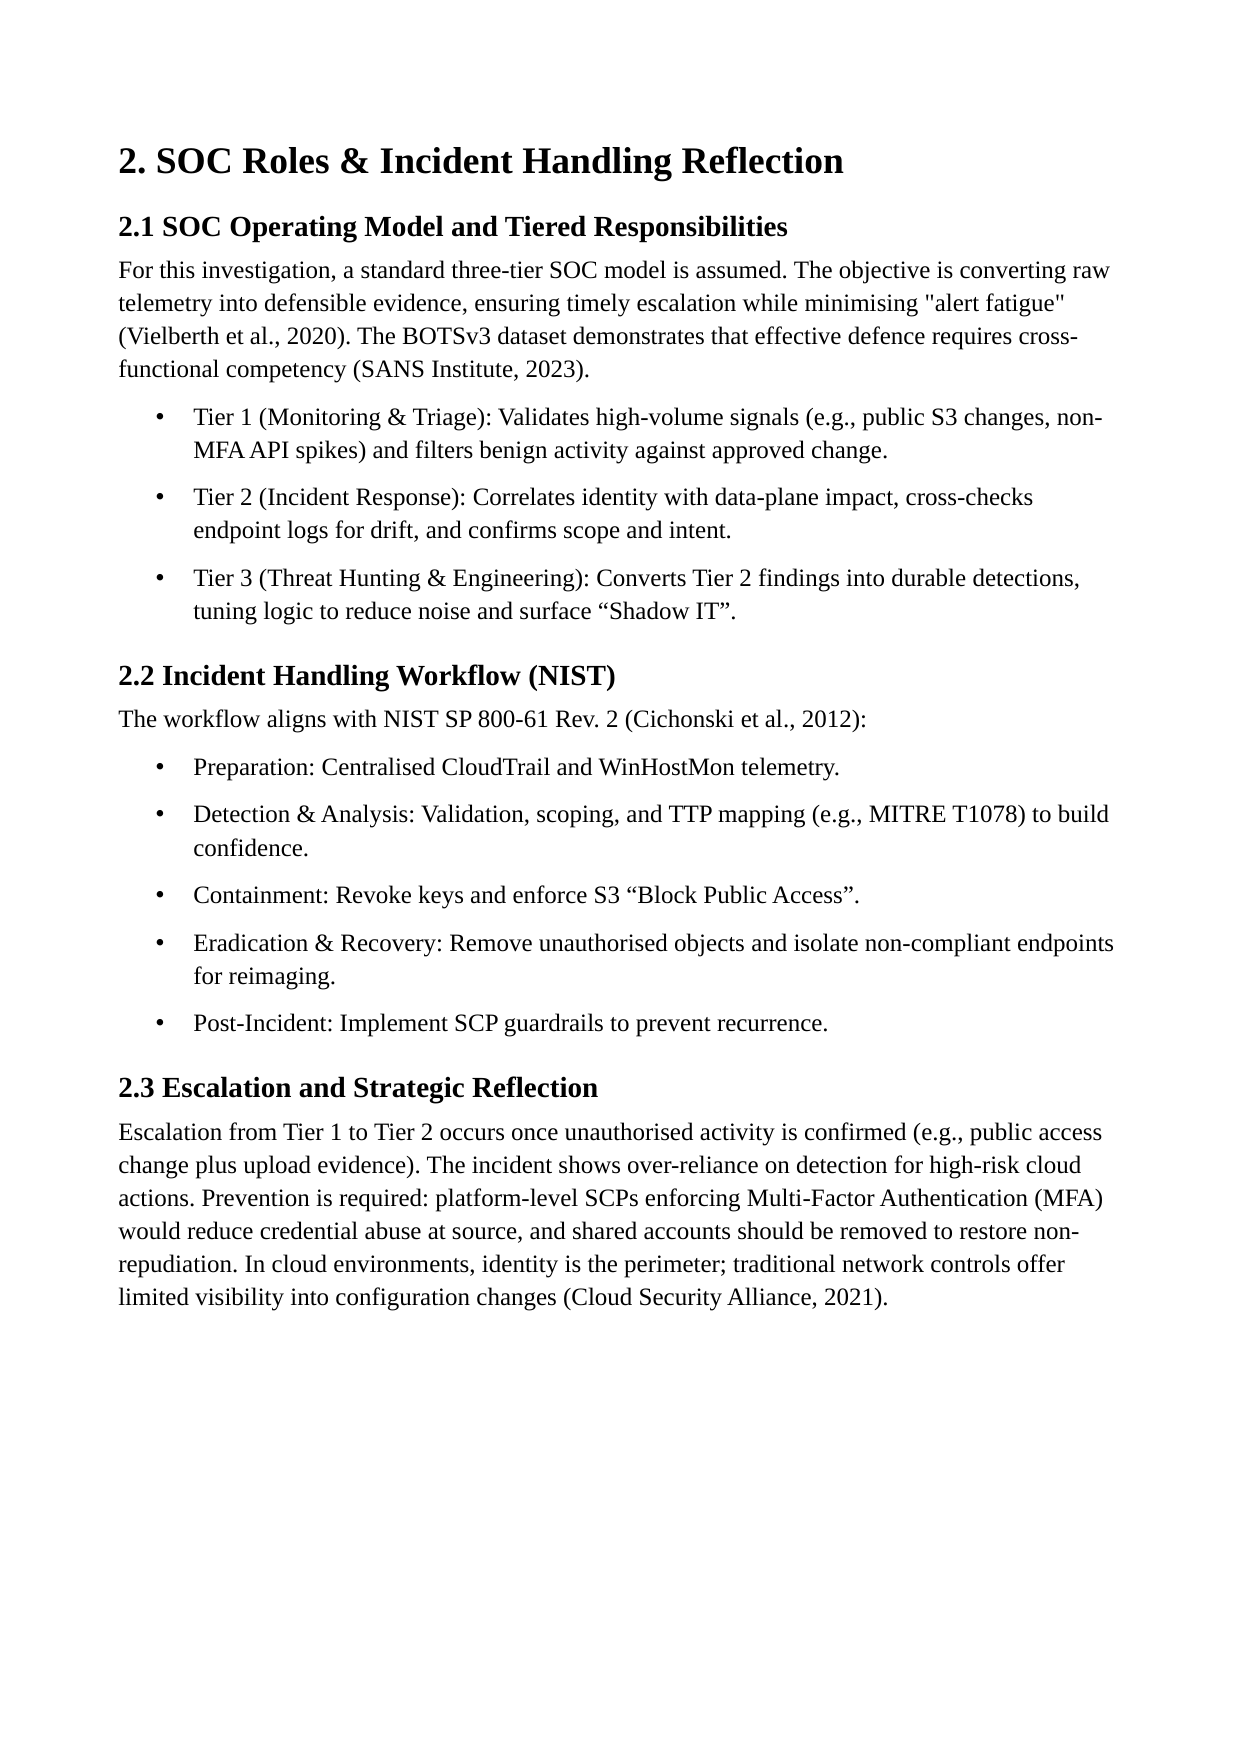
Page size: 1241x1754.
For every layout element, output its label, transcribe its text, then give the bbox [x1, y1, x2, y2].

list Preparation: Centralised CloudTrail and WinHostMon telemetry. [156, 752, 1122, 781]
text For this investigation, a standard three-tier SOC model is assumed. The objective is converting raw telemetry into defensible evidence, ensuring timely escalation while minimising "alert fatigue" (Vielberth et al., 2020). The BOTSv3 dataset demonstrates that effective defence requires cross-functional competency (SANS Institute, 2023). [118, 255, 1122, 383]
list Tier 3 (Threat Hunting & Engineering): Converts Tier 2 findings into durable detections, tuning logic to reduce noise and surface “Shadow IT”. [156, 563, 1122, 625]
list Post-Incident: Implement SCP guardrails to prevent recurrence. [156, 1008, 1122, 1037]
text Escalation from Tier 1 to Tier 2 occurs once unauthorised activity is confirmed (e.g., public access change plus upload evidence). The incident shows over-reliance on detection for high-risk cloud actions. Prevention is required: platform-level SCPs enforcing Multi-Factor Authentication (MFA) would reduce credential abuse at source, and shared accounts should be removed to restore non-repudiation. In cloud environments, identity is the perimeter; traditional network controls offer limited visibility into configuration changes (Cloud Security Alliance, 2021). [118, 1117, 1122, 1311]
list Tier 1 (Monitoring & Triage): Validates high-volume signals (e.g., public S3 changes, non-MFA API spikes) and filters benign activity against approved change. [156, 402, 1122, 464]
subtitle 2.2 Incident Handling Workflow (NIST) [118, 658, 1122, 692]
subtitle 2.3 Escalation and Strategic Reflection [118, 1071, 1122, 1104]
subtitle 2. SOC Roles & Incident Handling Reflection [118, 139, 1122, 182]
list Containment: Revoke keys and enforce S3 “Block Public Access”. [156, 880, 1122, 909]
list Detection & Analysis: Validation, scoping, and TTP mapping (e.g., MITRE T1078) to build confidence. [156, 799, 1122, 861]
text The workflow aligns with NIST SP 800-61 Rev. 2 (Cichonski et al., 2012): [118, 704, 1122, 733]
list Tier 2 (Incident Response): Correlates identity with data-plane impact, cross-checks endpoint logs for drift, and confirms scope and intent. [156, 482, 1122, 544]
subtitle 2.1 SOC Operating Model and Tiered Responsibilities [118, 209, 1122, 243]
list Eradication & Recovery: Remove unauthorised objects and isolate non-compliant endpoints for reimaging. [156, 928, 1122, 989]
